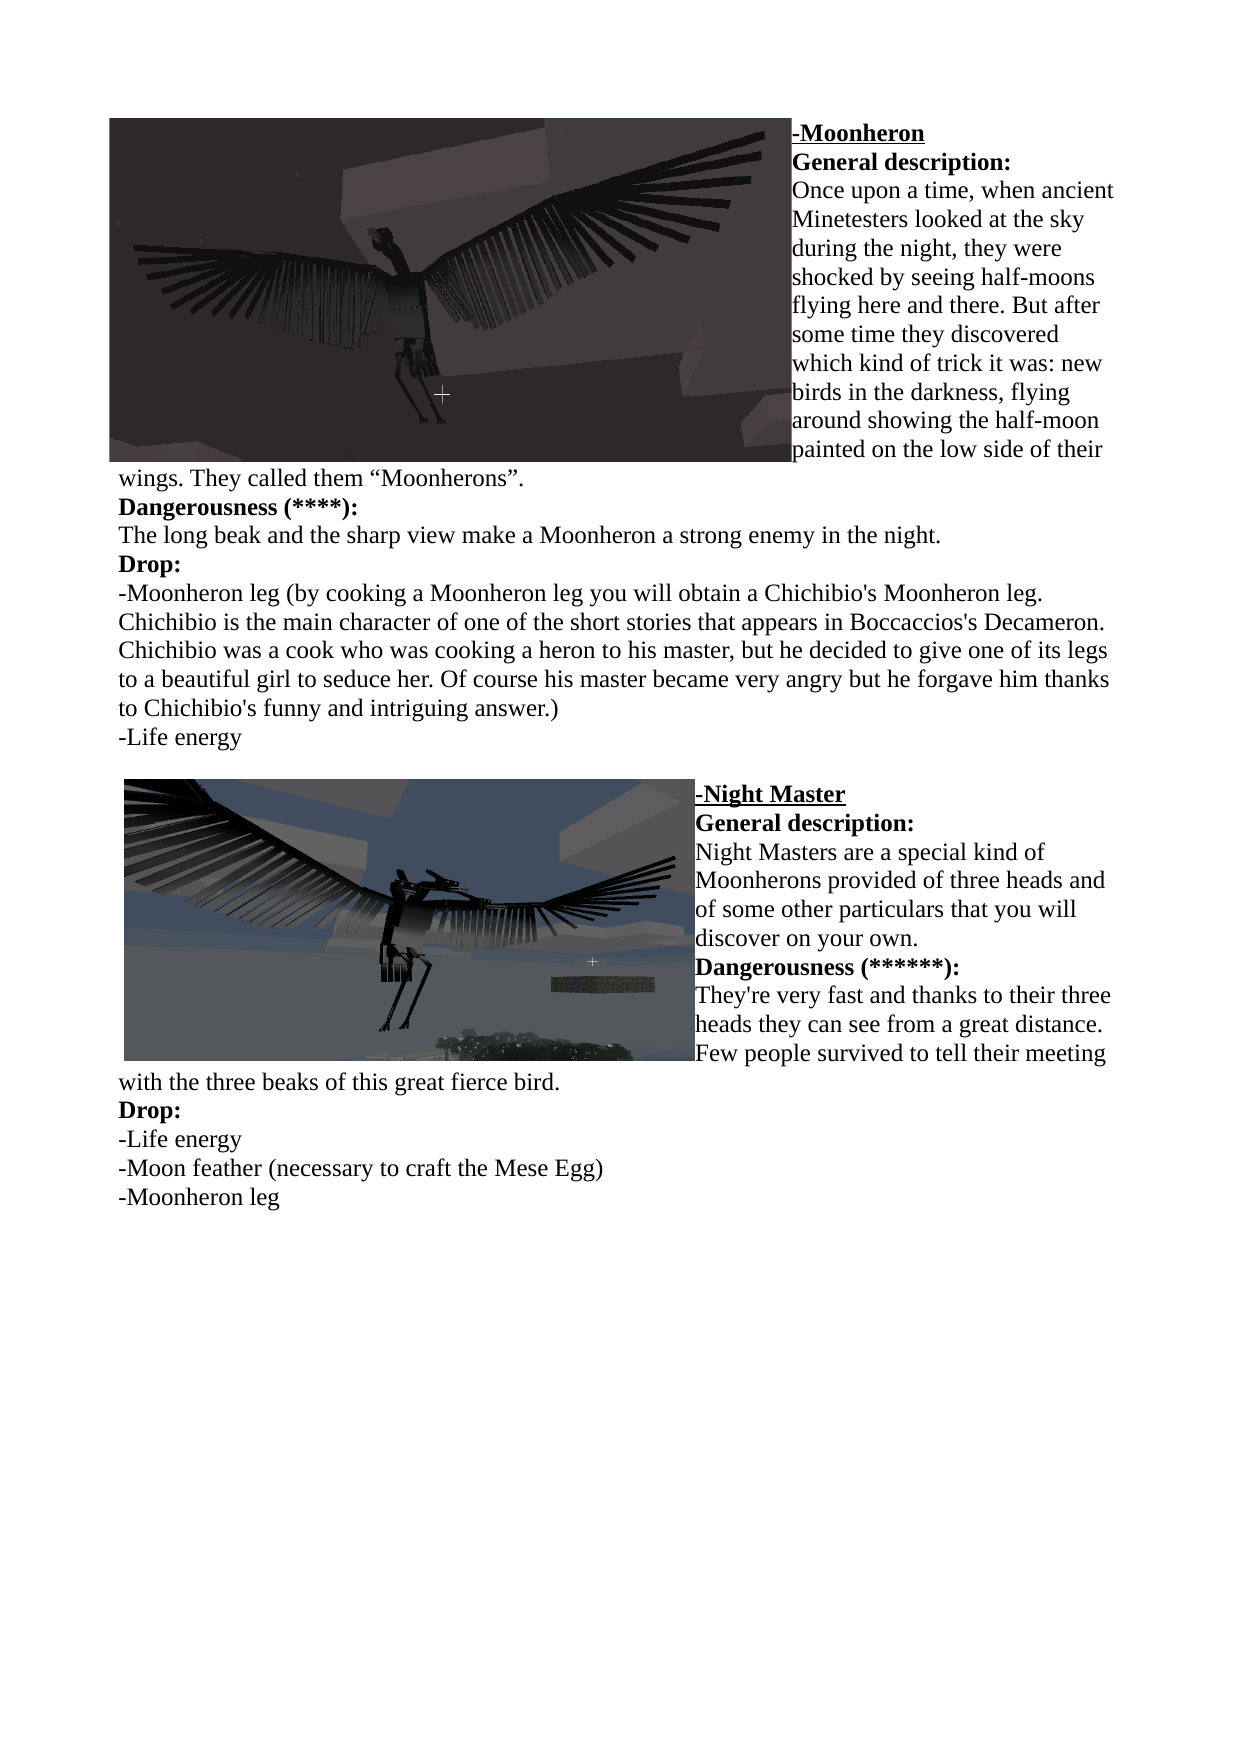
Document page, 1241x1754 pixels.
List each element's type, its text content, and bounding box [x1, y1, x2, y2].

text Drop: [118, 1096, 1122, 1124]
text Dangerousness (****): [118, 492, 1122, 521]
text -Moon feather (necessary to craft the Mese Egg) [118, 1153, 1122, 1182]
text Dangerousness (******): [695, 952, 1122, 981]
text -Night Master [695, 779, 1122, 808]
text -Life energy [118, 1124, 1122, 1153]
text General description: [792, 147, 1122, 176]
text They're very fast and thanks to their three heads they can see from a great distance. Few people survived to tell their meeting with the three beaks of this great fierce bird. [118, 981, 1122, 1096]
text -Life energy [118, 722, 1122, 751]
text Drop: [118, 549, 1122, 578]
text The long beak and the sharp view make a Moonheron a strong enemy in the night. [118, 521, 1122, 549]
picture [109, 118, 792, 462]
text -Moonheron [792, 118, 1122, 147]
text -Moonheron leg [118, 1182, 1122, 1211]
picture [124, 779, 695, 1061]
text General description: [695, 808, 1122, 837]
text Once upon a time, when ancient Minetesters looked at the sky during the night, they were shocked by seeing half-moons flying here and there. But after some time they discovered which kind of trick it was: new birds in the darkness, flying around showing the half-moon painted on the low side of their wings. They called them “Moonherons”. [118, 176, 1122, 492]
text Night Masters are a special kind of Moonherons provided of three heads and of some other particulars that you will discover on your own. [695, 837, 1122, 952]
text -Moonheron leg (by cooking a Moonheron leg you will obtain a Chichibio's Moonheron leg. Chichibio is the main character of one of the short stories that appears in Boccaccios's Decameron. Chichibio was a cook who was cooking a heron to his master, but he decided to give one of its legs to a beautiful girl to seduce her. Of course his master became very angry but he forgave him thanks to Chichibio's funny and intriguing answer.) [118, 578, 1122, 722]
